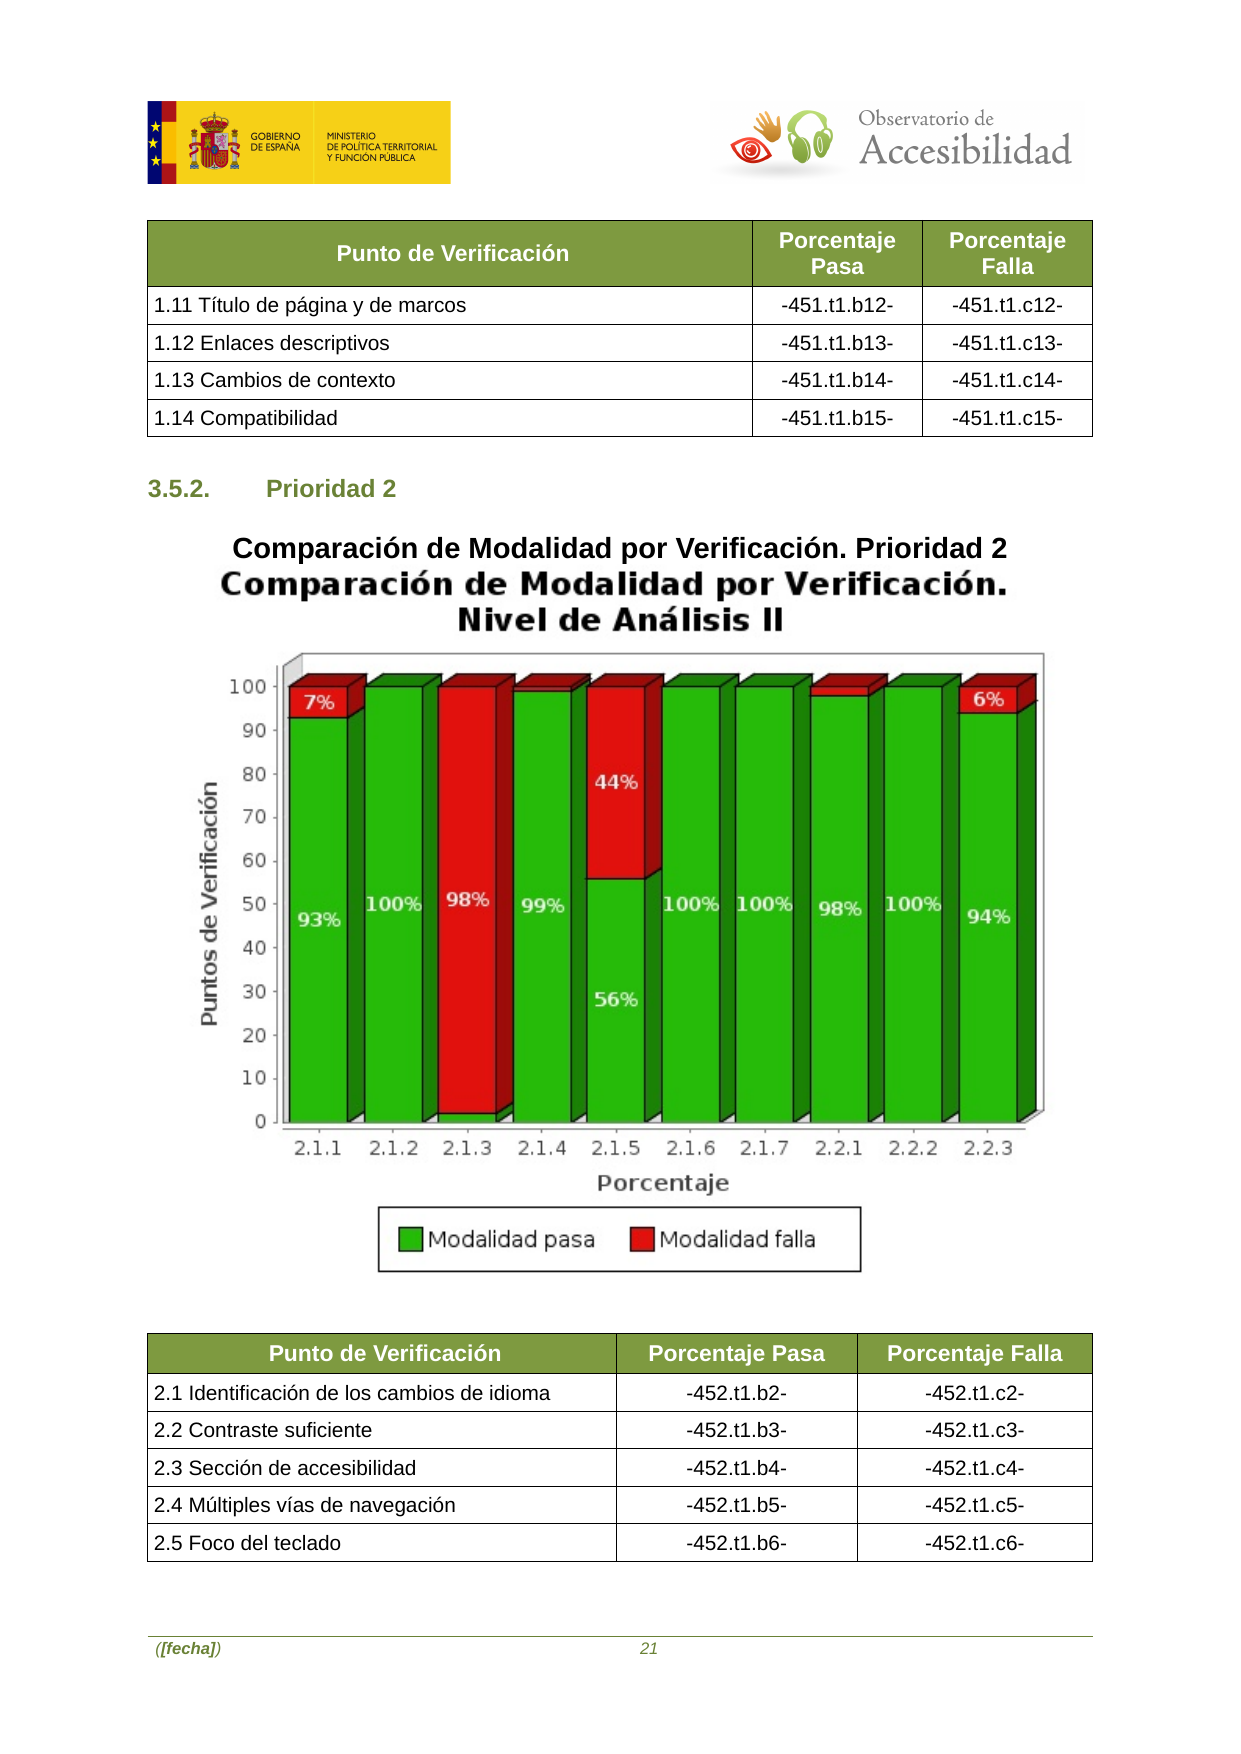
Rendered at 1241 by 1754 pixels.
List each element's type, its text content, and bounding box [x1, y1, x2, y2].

table_cell -452.t1.c4- [858, 1449, 1092, 1486]
table_header Punto de Verificación [148, 221, 752, 286]
table_cell -451.t1.c12- [923, 287, 1092, 323]
table_header Punto de Verificación [148, 1334, 616, 1373]
table_cell -451.t1.b15- [753, 400, 922, 436]
table_cell -452.t1.b2- [617, 1374, 857, 1411]
subtitle Prioridad 2 [148, 474, 1092, 503]
table_cell 1.13 Cambios de contexto [148, 362, 752, 398]
picture [178, 564, 1062, 1274]
table_cell -451.t1.b12- [753, 287, 922, 323]
table_cell -452.t1.b3- [617, 1412, 857, 1448]
table_cell -452.t1.b6- [617, 1524, 857, 1561]
table_cell 1.14 Compatibilidad [148, 400, 752, 436]
table_cell -452.t1.c2- [858, 1374, 1092, 1411]
table_cell 1.11 Título de página y de marcos [148, 287, 752, 323]
table_cell -452.t1.b5- [617, 1487, 857, 1523]
table_cell 2.5 Foco del teclado [148, 1524, 616, 1561]
picture [147, 101, 451, 184]
table_header Porcentaje Pasa [617, 1334, 857, 1373]
table_cell -452.t1.b4- [617, 1449, 857, 1486]
table_cell 2.3 Sección de accesibilidad [148, 1449, 616, 1486]
text Comparación de Modalidad por Verificación. Prioridad 2 [148, 531, 1092, 564]
picture [710, 101, 1086, 184]
table_cell -452.t1.c6- [858, 1524, 1092, 1561]
table_header Porcentaje Falla [923, 221, 1092, 286]
table_cell -451.t1.c13- [923, 325, 1092, 361]
table_header Porcentaje Falla [858, 1334, 1092, 1373]
table_cell 2.2 Contraste suficiente [148, 1412, 616, 1448]
table_cell -451.t1.b13- [753, 325, 922, 361]
table_cell 2.1 Identificación de los cambios de idioma [148, 1374, 616, 1411]
table_header Porcentaje Pasa [753, 221, 922, 286]
table_cell -451.t1.c15- [923, 400, 1092, 436]
table_cell 2.4 Múltiples vías de navegación [148, 1487, 616, 1523]
table_cell -451.t1.b14- [753, 362, 922, 398]
table_cell -451.t1.c14- [923, 362, 1092, 398]
table_cell -452.t1.c5- [858, 1487, 1092, 1523]
table_cell -452.t1.c3- [858, 1412, 1092, 1448]
table_cell 1.12 Enlaces descriptivos [148, 325, 752, 361]
